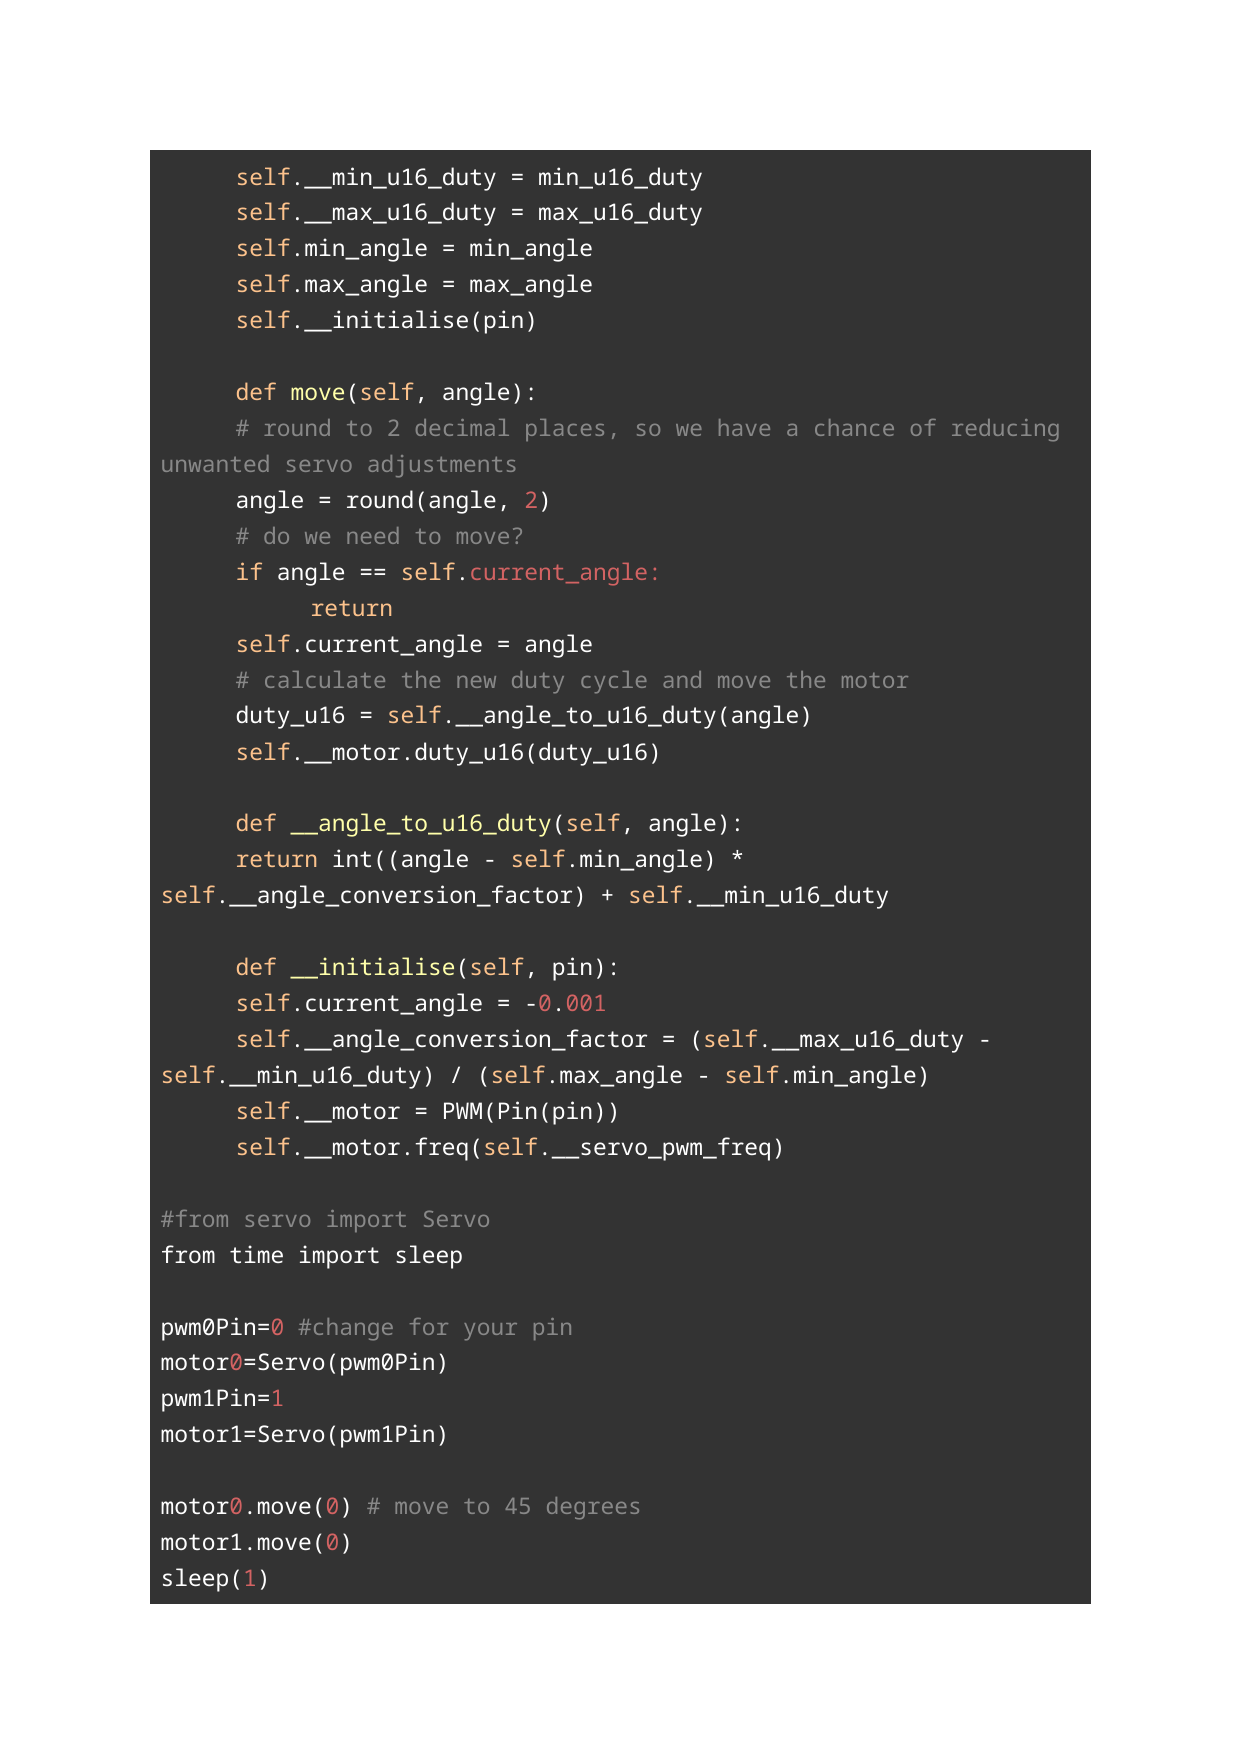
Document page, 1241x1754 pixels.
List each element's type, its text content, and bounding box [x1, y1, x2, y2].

table_header self.__min_u16_duty = min_u16_duty self.__max_u16_duty = max_u16_duty self.min_angle = min_angle self.max_angle = max_angle self.__initialise(pin) def move(self, angle): # round to 2 decimal places, so we have a chance of reducing unwanted servo adjustments angle = round(angle, 2) # do we need to move? if angle == self.current_angle: return self.current_angle = angle # calculate the new duty cycle and move the motor duty_u16 = self.__angle_to_u16_duty(angle) self.__motor.duty_u16(duty_u16) def __angle_to_u16_duty(self, angle): return int((angle - self.min_angle) * self.__angle_conversion_factor) + self.__min_u16_duty def __initialise(self, pin): self.current_angle = -0.001 self.__angle_conversion_factor = (self.__max_u16_duty - self.__min_u16_duty) / (self.max_angle - self.min_angle) self.__motor = PWM(Pin(pin)) self.__motor.freq(self.__servo_pwm_freq) #from servo import Servo from time import sleep pwm0Pin=0 #change for your pin motor0=Servo(pwm0Pin) pwm1Pin=1 motor1=Servo(pwm1Pin) motor0.move(0) # move to 45 degrees motor1.move(0) sleep(1) [150, 150, 1091, 1604]
